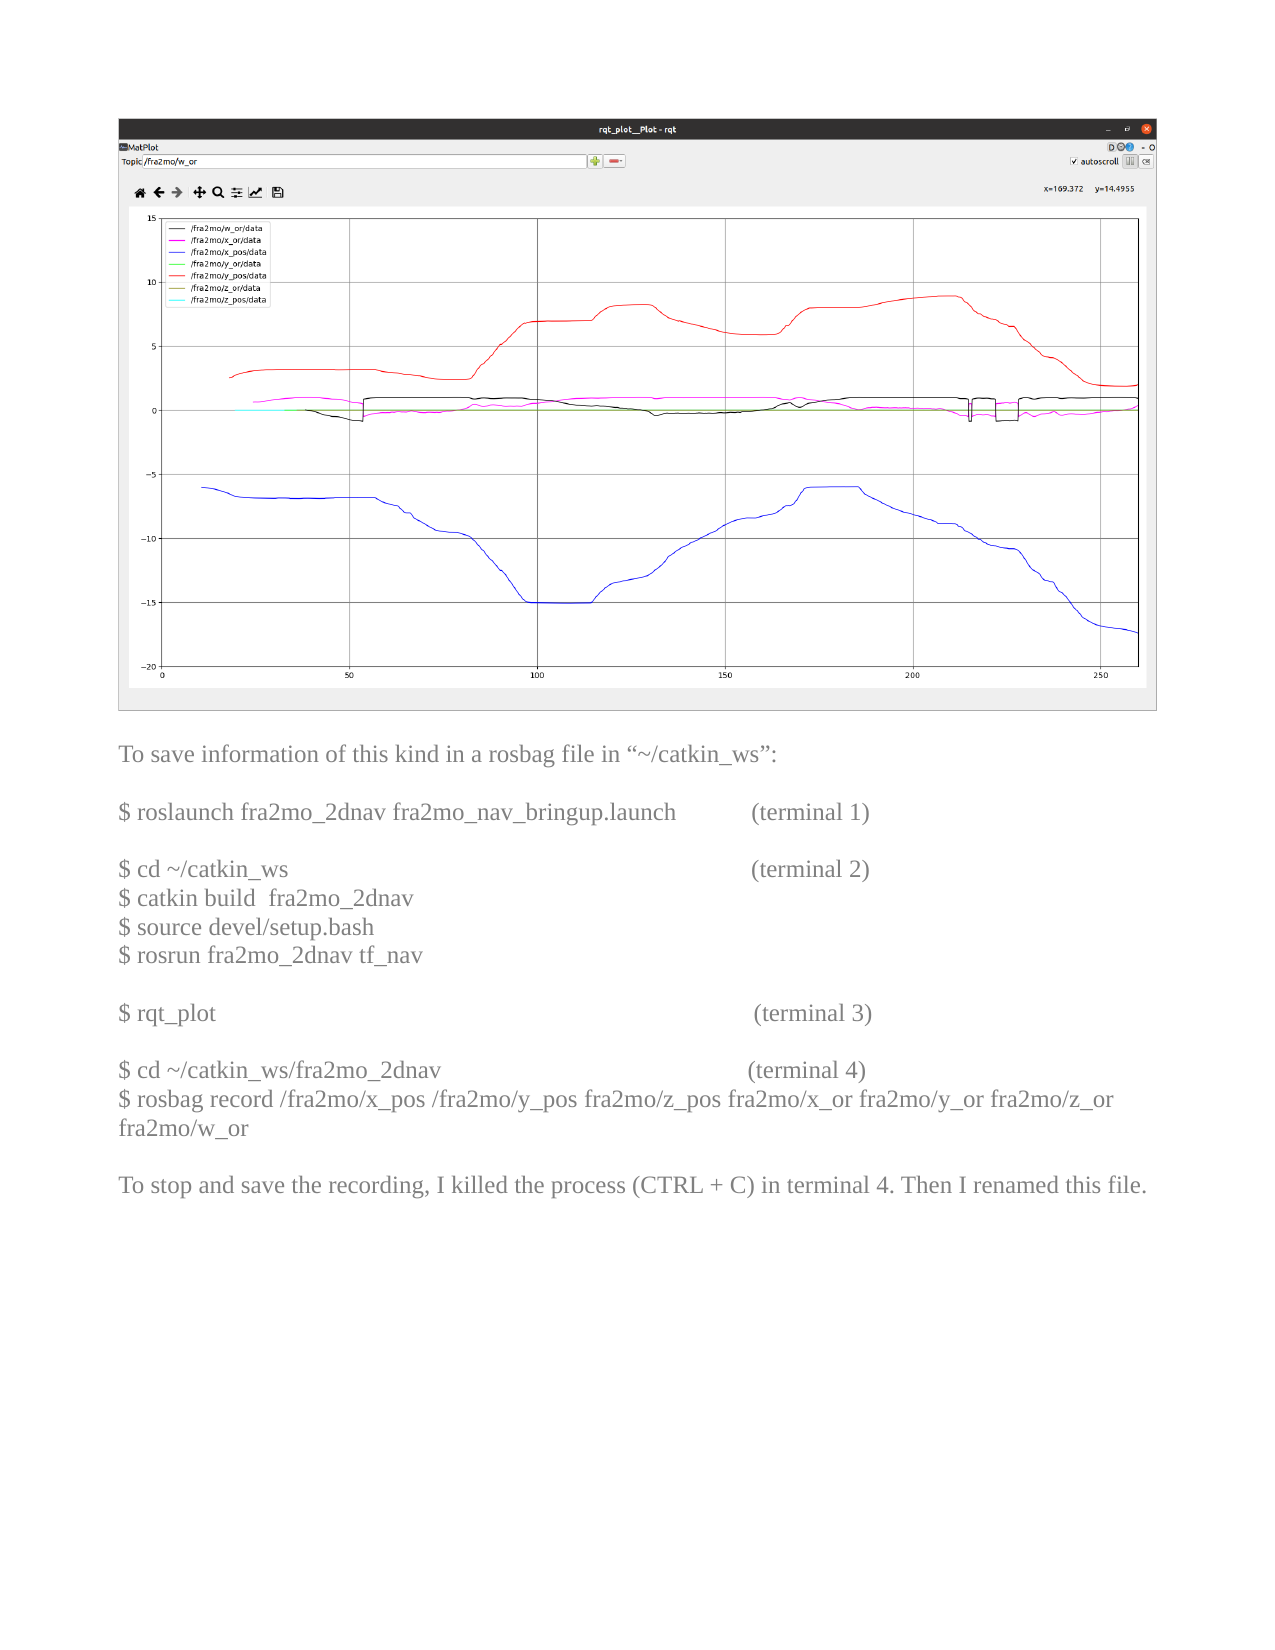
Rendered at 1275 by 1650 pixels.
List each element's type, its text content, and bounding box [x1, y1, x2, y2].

text $ rosbag record /fra2mo/x_pos /fra2mo/y_pos fra2mo/z_pos fra2mo/x_or fra2mo/y_or fra2mo/z_or fra2mo/w_or [118, 1084, 1157, 1142]
text $ catkin build fra2mo_2dnav [118, 883, 1157, 912]
text $ rqt_plot (terminal 3) [118, 998, 1157, 1027]
text $ rosrun fra2mo_2dnav tf_nav [118, 940, 1157, 969]
text $ roslaunch fra2mo_2dnav fra2mo_nav_bringup.launch (terminal 1) [118, 797, 1157, 825]
text $ cd ~/catkin_ws/fra2mo_2dnav (terminal 4) [118, 1055, 1157, 1084]
text $ cd ~/catkin_ws (terminal 2) [118, 854, 1157, 883]
picture [118, 118, 1157, 711]
text $ source devel/setup.bash [118, 912, 1157, 940]
text To save information of this kind in a rosbag file in “~/catkin_ws”: [118, 739, 1157, 768]
text To stop and save the recording, I killed the process (CTRL + C) in terminal 4. Then I renamed this file. [118, 1170, 1157, 1199]
